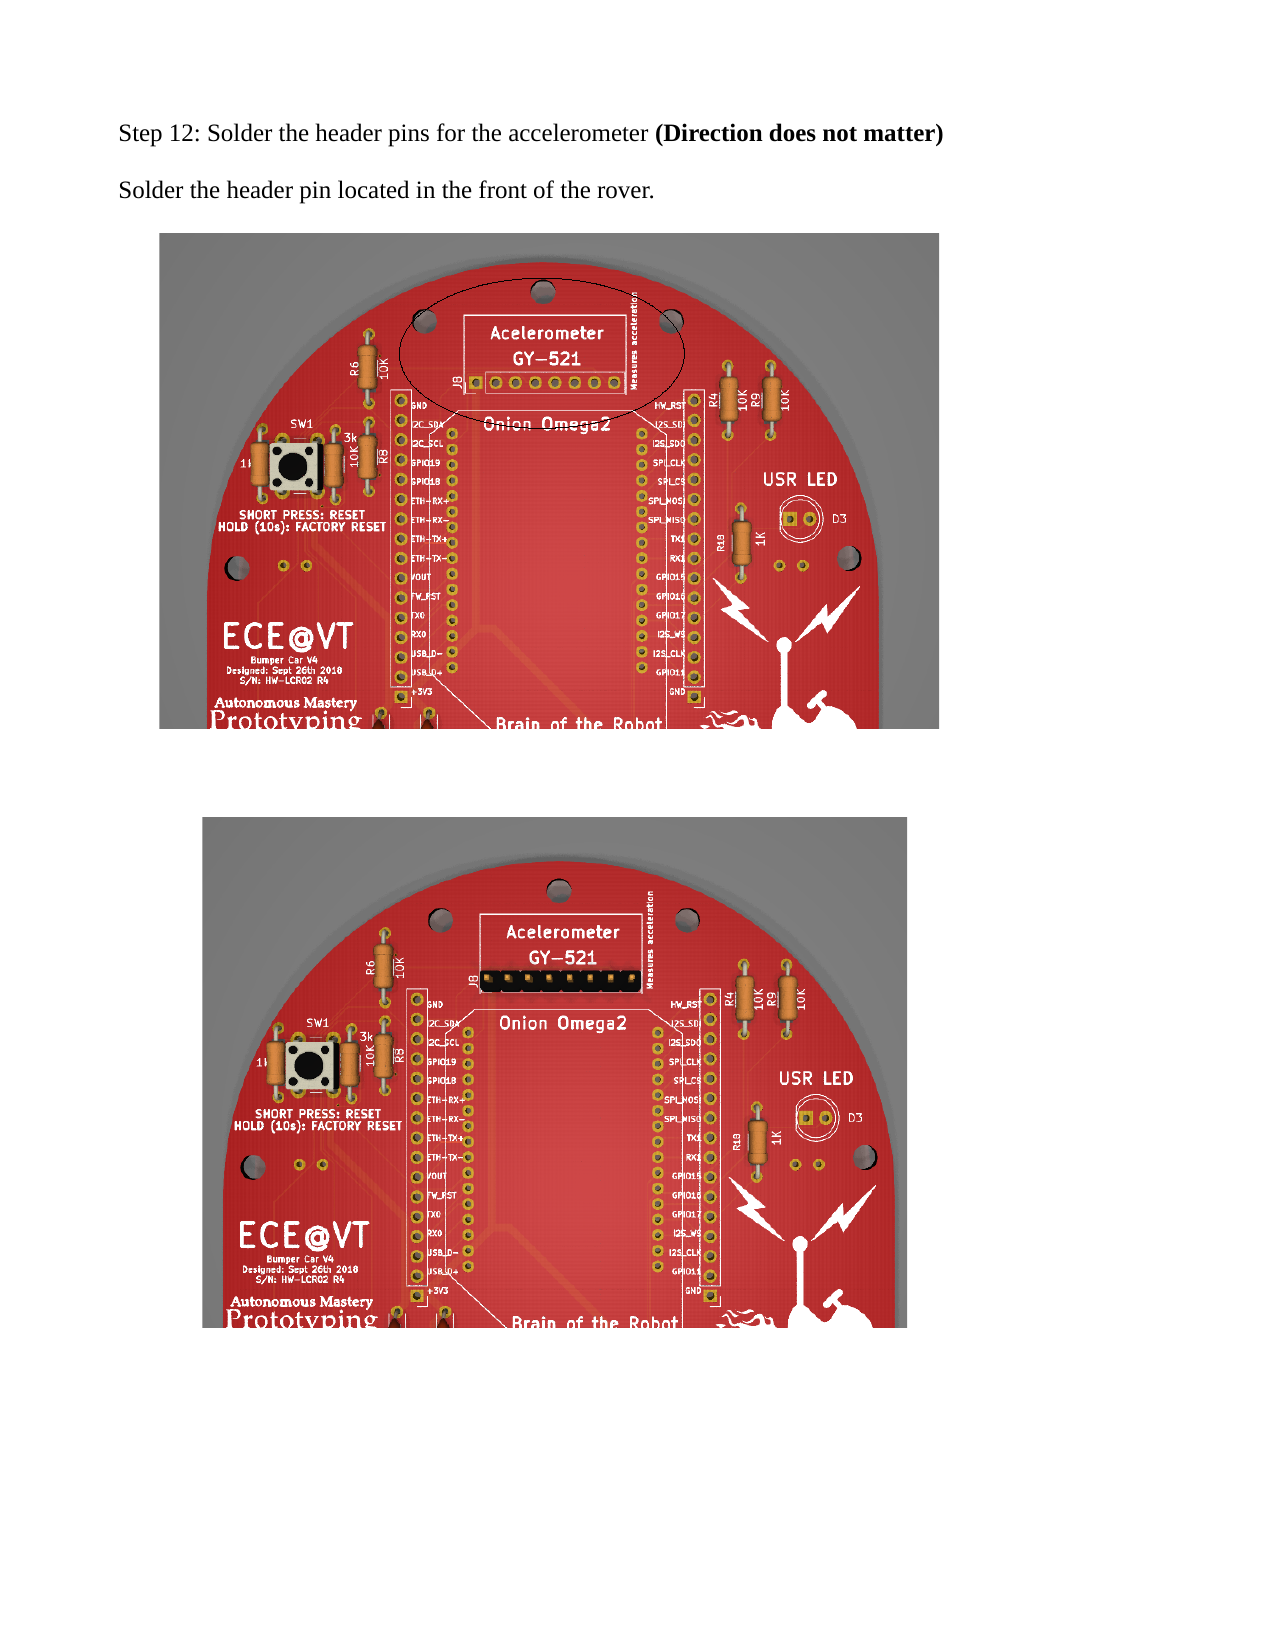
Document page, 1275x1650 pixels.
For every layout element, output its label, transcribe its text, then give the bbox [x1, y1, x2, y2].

text Step 12: Solder the header pins for the accelerometer (Direction does not matter) [118, 118, 1157, 147]
text Solder the header pin located in the front of the rover. [118, 176, 1157, 204]
picture [202, 817, 908, 1328]
picture [159, 233, 940, 729]
